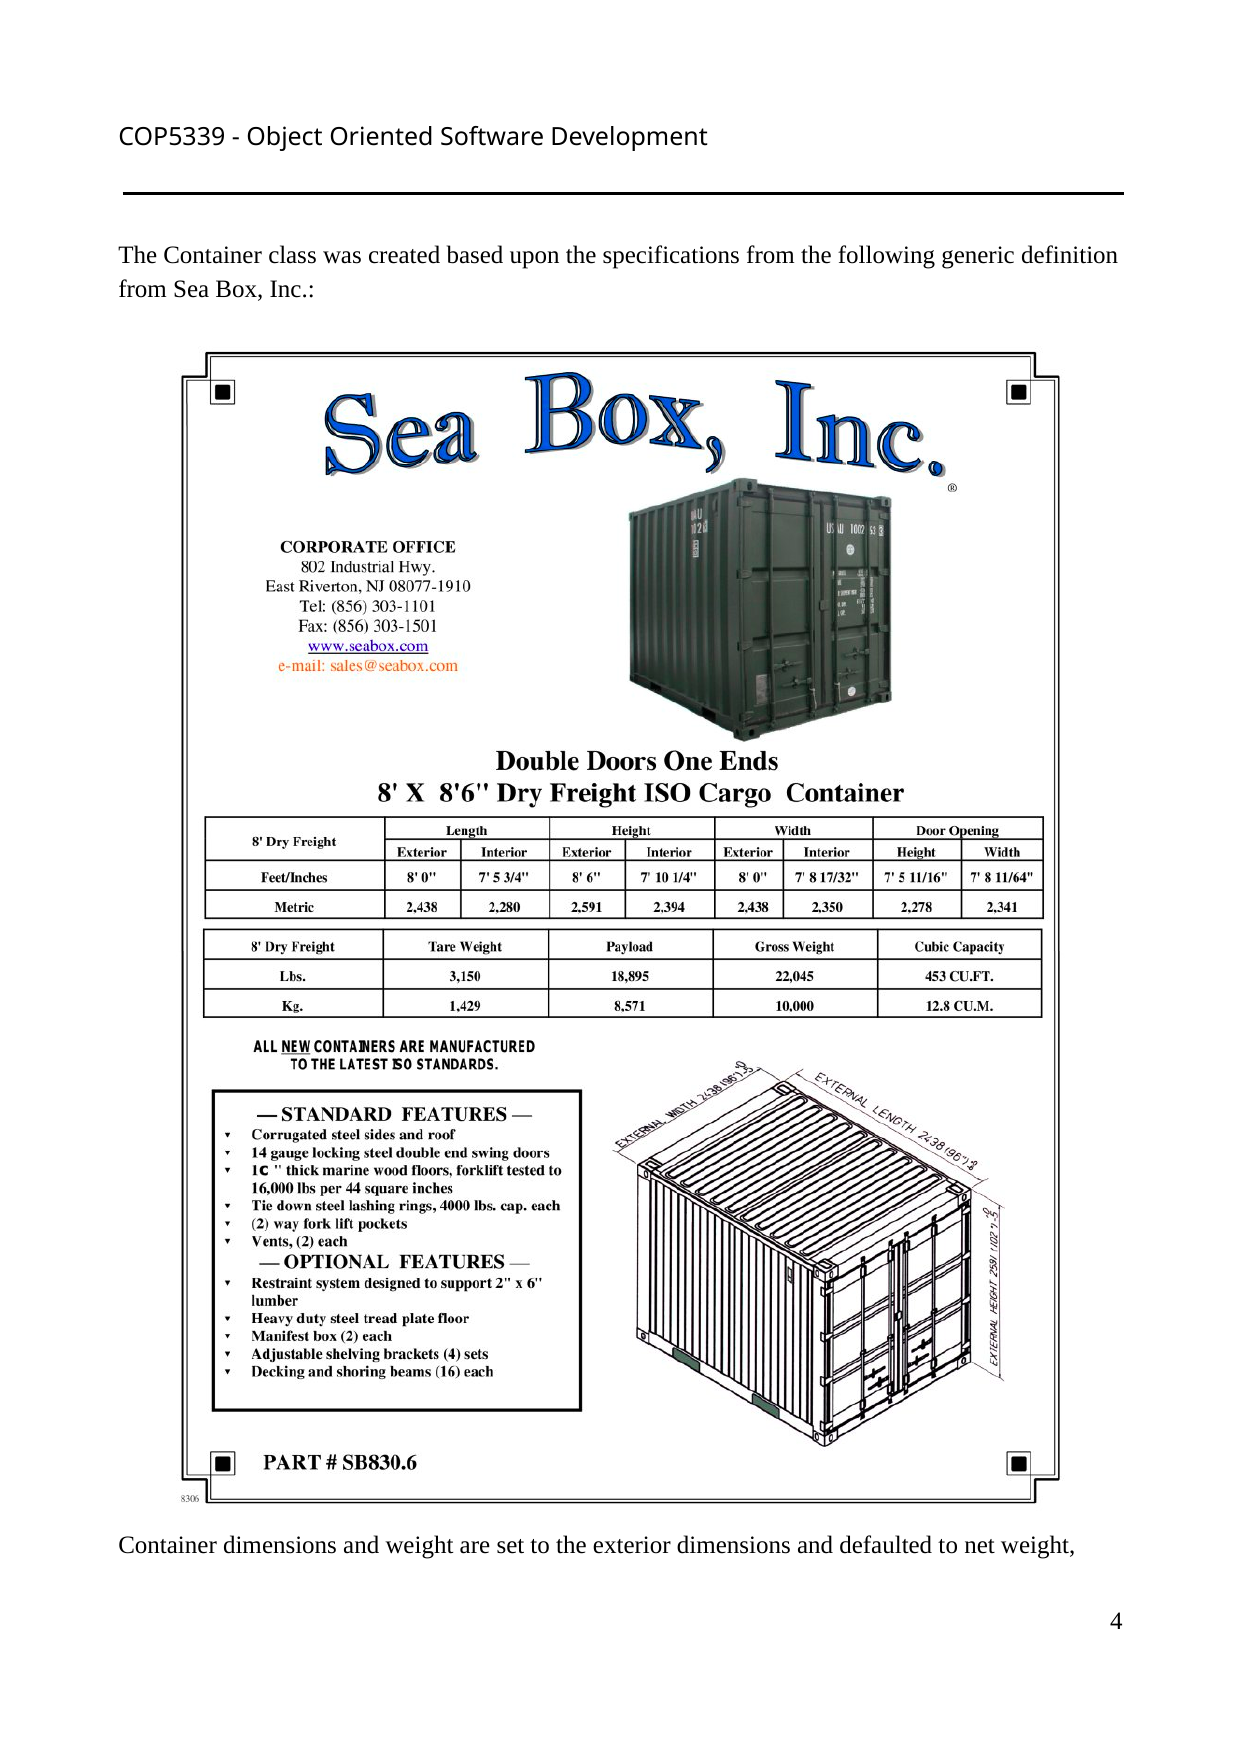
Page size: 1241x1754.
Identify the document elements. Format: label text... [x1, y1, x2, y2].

picture [153, 323, 1087, 1531]
text The Container class was created based upon the specifications from the following generic definition from Sea Box, Inc.: [118, 240, 1122, 303]
text Container dimensions and weight are set to the exterior dimensions and defaulted to net weight, [118, 372, 1122, 1559]
